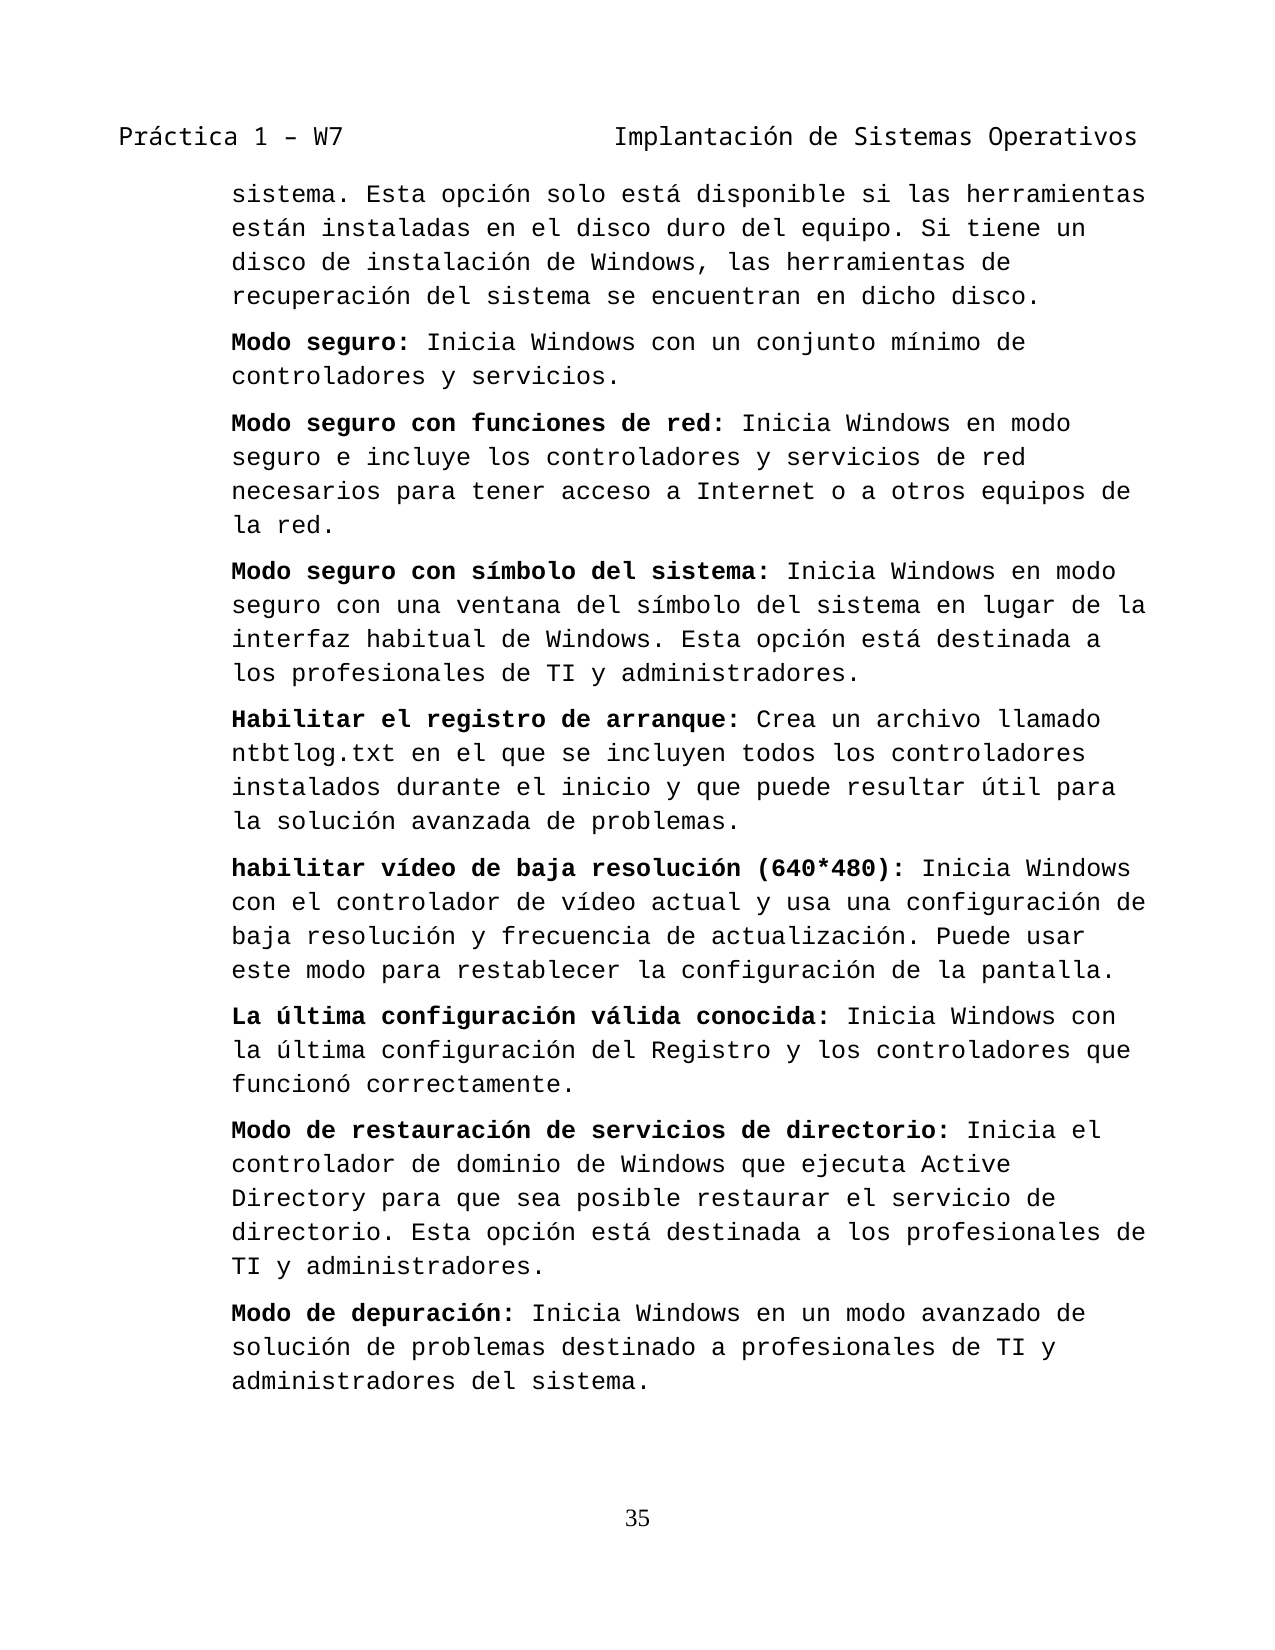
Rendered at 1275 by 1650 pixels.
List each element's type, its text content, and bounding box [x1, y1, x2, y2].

text La última configuración válida conocida: Inicia Windows con la última configuración del Registro y los controladores que funcionó correctamente. [231, 1004, 1157, 1100]
text sistema. Esta opción solo está disponible si las herramientas están instaladas en el disco duro del equipo. Si tiene un disco de instalación de Windows, las herramientas de recuperación del sistema se encuentran en dicho disco. [231, 182, 1157, 312]
text Modo seguro: Inicia Windows con un conjunto mínimo de controladores y servicios. [231, 330, 1157, 392]
text Habilitar el registro de arranque: Crea un archivo llamado ntbtlog.txt en el que se incluyen todos los controladores instalados durante el inicio y que puede resultar útil para la solución avanzada de problemas. [231, 707, 1157, 837]
text Modo seguro con funciones de red: Inicia Windows en modo seguro e incluye los controladores y servicios de red necesarios para tener acceso a Internet o a otros equipos de la red. [231, 410, 1157, 541]
text Modo de restauración de servicios de directorio: Inicia el controlador de dominio de Windows que ejecuta Active Directory para que sea posible restaurar el servicio de directorio. Esta opción está destinada a los profesionales de TI y administradores. [231, 1118, 1157, 1282]
text habilitar vídeo de baja resolución (640*480): Inicia Windows con el controlador de vídeo actual y usa una configuración de baja resolución y frecuencia de actualización. Puede usar este modo para restablecer la configuración de la pantalla. [231, 855, 1157, 986]
text Modo de depuración: Inicia Windows en un modo avanzado de solución de problemas destinado a profesionales de TI y administradores del sistema. [231, 1300, 1157, 1397]
text Modo seguro con símbolo del sistema: Inicia Windows en modo seguro con una ventana del símbolo del sistema en lugar de la interfaz habitual de Windows. Esta opción está destinada a los profesionales de TI y administradores. [231, 559, 1157, 689]
